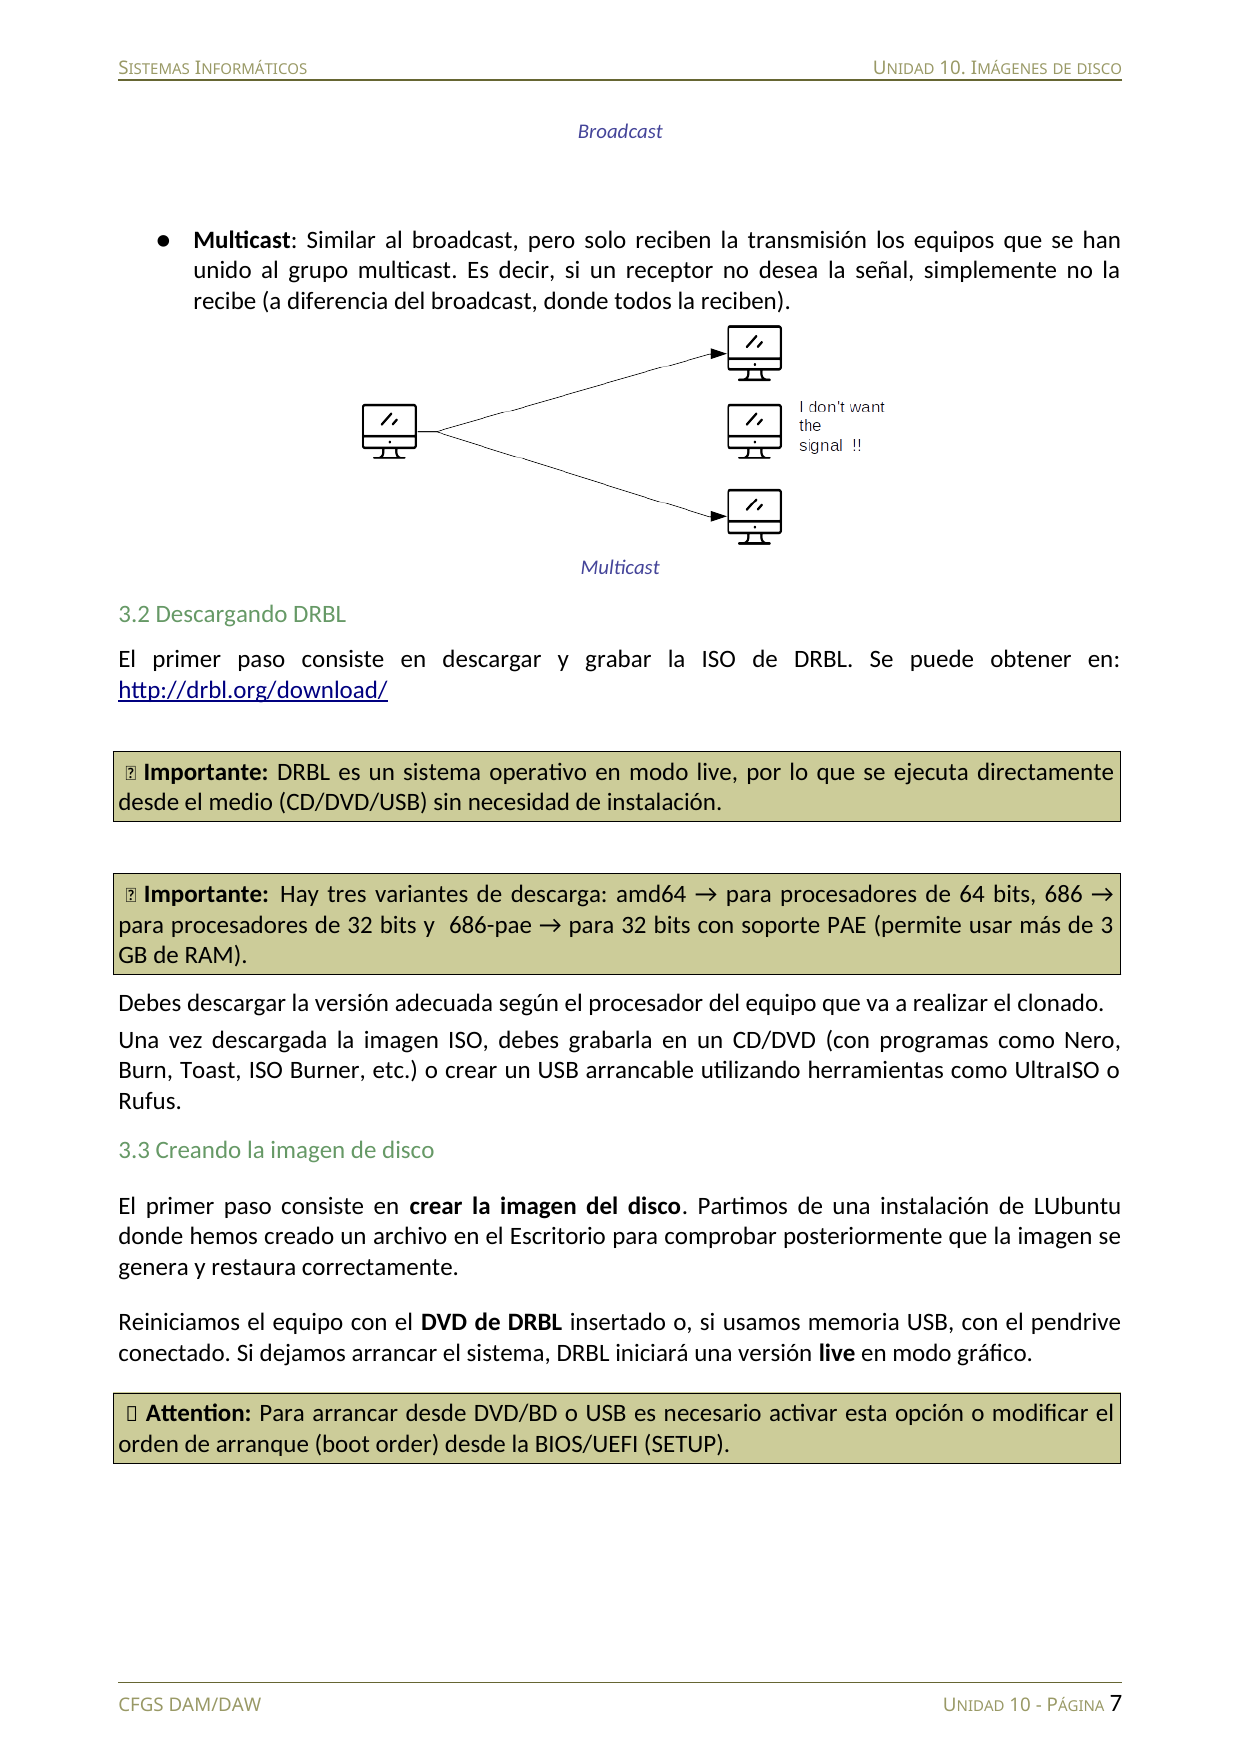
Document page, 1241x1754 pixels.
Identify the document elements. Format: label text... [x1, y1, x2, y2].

subtitle 3.2 Descargando DRBL [118, 598, 1122, 629]
subtitle 3.3 Creando la imagen de disco [118, 1134, 1122, 1165]
text ❕ Attention: Para arrancar desde DVD/BD o USB es necesario activar esta opción o modificar el orden de arranque (boot order) desde la BIOS/UEFI (SETUP). [114, 1394, 1120, 1463]
text Reiniciamos el equipo con el DVD de DRBL insertado o, si usamos memoria USB, con el pendrive conectado. Si dejamos arrancar el sistema, DRBL iniciará una versión live en modo gráfico. [118, 1306, 1122, 1367]
text Broadcast [118, 118, 1122, 143]
text El primer paso consiste en descargar y grabar la ISO de DRBL. Se puede obtener en: http://drbl.org/download/ [118, 644, 1122, 705]
text 📖 Importante: DRBL es un sistema operativo en modo live, por lo que se ejecuta directamente desde el medio (CD/DVD/USB) sin necesidad de instalación. [114, 752, 1120, 821]
list Multicast: Similar al broadcast, pero solo reciben la transmisión los equipos que se han unido al grupo multicast. Es decir, si un receptor no desea la señal, simplemente no la recibe (a diferencia del broadcast, donde todos la reciben). [156, 224, 1122, 315]
text Debes descargar la versión adecuada según el procesador del equipo que va a realizar el clonado. [118, 987, 1122, 1017]
text Multicast [118, 554, 1122, 579]
picture [361, 321, 891, 548]
text 📖 Importante: Hay tres variantes de descarga: amd64 → para procesadores de 64 bits, 686 → para procesadores de 32 bits y 686-pae → para 32 bits con soporte PAE (permite usar más de 3 GB de RAM). [114, 874, 1120, 974]
text El primer paso consiste en crear la imagen del disco. Partimos de una instalación de LUbuntu donde hemos creado un archivo en el Escritorio para comprobar posteriormente que la imagen se genera y restaura correctamente. [118, 1190, 1122, 1281]
text Una vez descargada la imagen ISO, debes grabarla en un CD/DVD (con programas como Nero, Burn, Toast, ISO Burner, etc.) o crear un USB arrancable utilizando herramientas como UltraISO o Rufus. [118, 1024, 1122, 1115]
